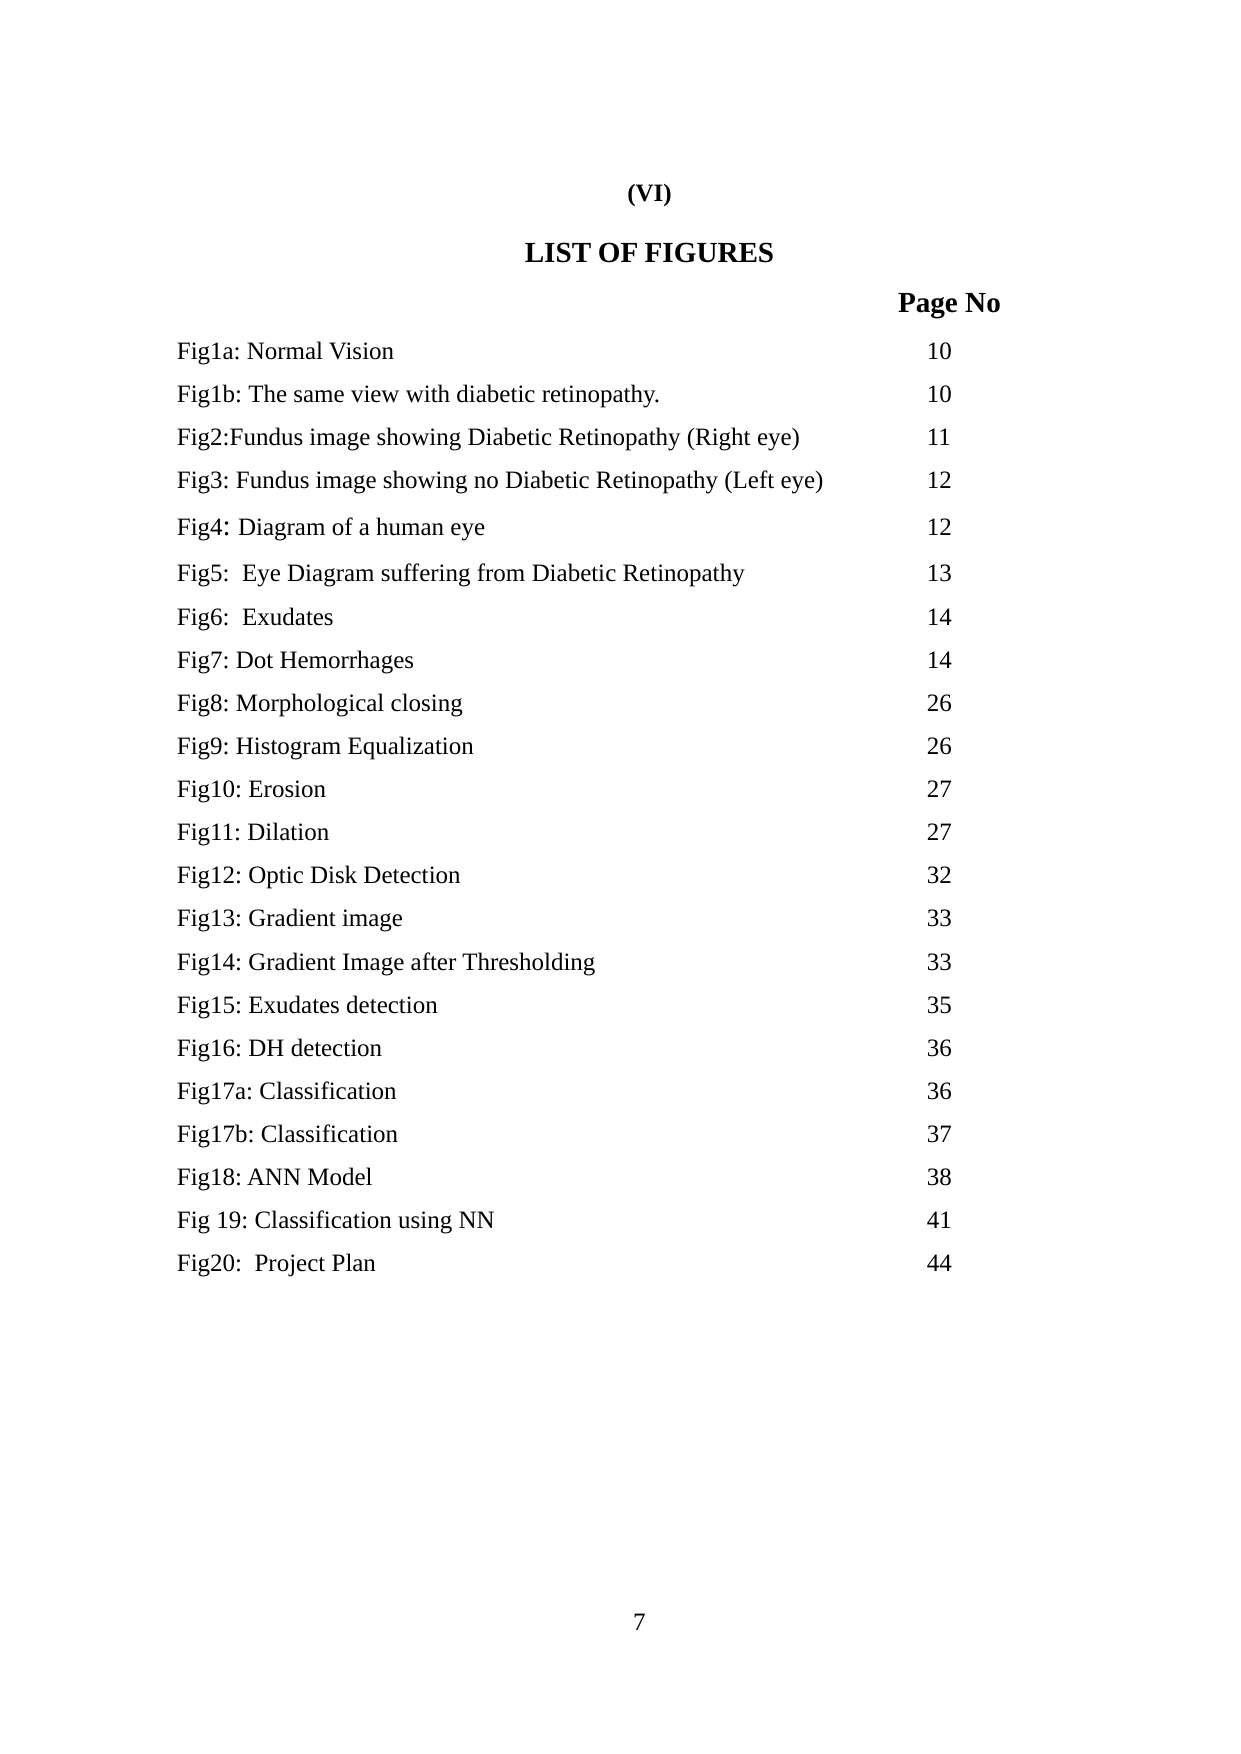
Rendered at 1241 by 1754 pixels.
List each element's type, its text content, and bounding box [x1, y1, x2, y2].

text Fig1a: Normal Vision 10 [177, 336, 1122, 364]
text Fig1b: The same view with diabetic retinopathy. 10 [177, 379, 1122, 408]
text Fig5: Eye Diagram suffering from Diabetic Retinopathy 13 [177, 558, 1122, 587]
text Fig9: Histogram Equalization 26 [177, 731, 1122, 760]
text Page No [177, 285, 1122, 319]
text Fig 19: Classification using NN 41 [177, 1205, 1122, 1234]
text Fig13: Gradient image 33 [177, 903, 1122, 932]
text Fig10: Erosion 27 [177, 774, 1122, 803]
text Fig16: DH detection 36 [177, 1033, 1122, 1062]
text Fig7: Dot Hemorrhages 14 [177, 645, 1122, 673]
text Fig12: Optic Disk Detection 32 [177, 860, 1122, 889]
text Fig18: ANN Model 38 [177, 1162, 1122, 1191]
text Fig17a: Classification 36 [177, 1076, 1122, 1105]
text (VI) [177, 178, 1122, 206]
text Fig17b: Classification 37 [177, 1119, 1122, 1148]
text Fig14: Gradient Image after Thresholding 33 [177, 947, 1122, 975]
text Fig15: Exudates detection 35 [177, 990, 1122, 1018]
text Fig6: Exudates 14 [177, 602, 1122, 630]
text Fig4: Diagram of a human eye 12 [177, 508, 1122, 542]
text Fig2:Fundus image showing Diabetic Retinopathy (Right eye) 11 [177, 422, 1122, 451]
text Fig8: Morphological closing 26 [177, 688, 1122, 717]
text Fig3: Fundus image showing no Diabetic Retinopathy (Left eye) 12 [177, 465, 1122, 494]
text LIST OF FIGURES [177, 235, 1122, 269]
text Fig11: Dilation 27 [177, 817, 1122, 846]
text Fig20: Project Plan 44 [177, 1248, 1122, 1277]
